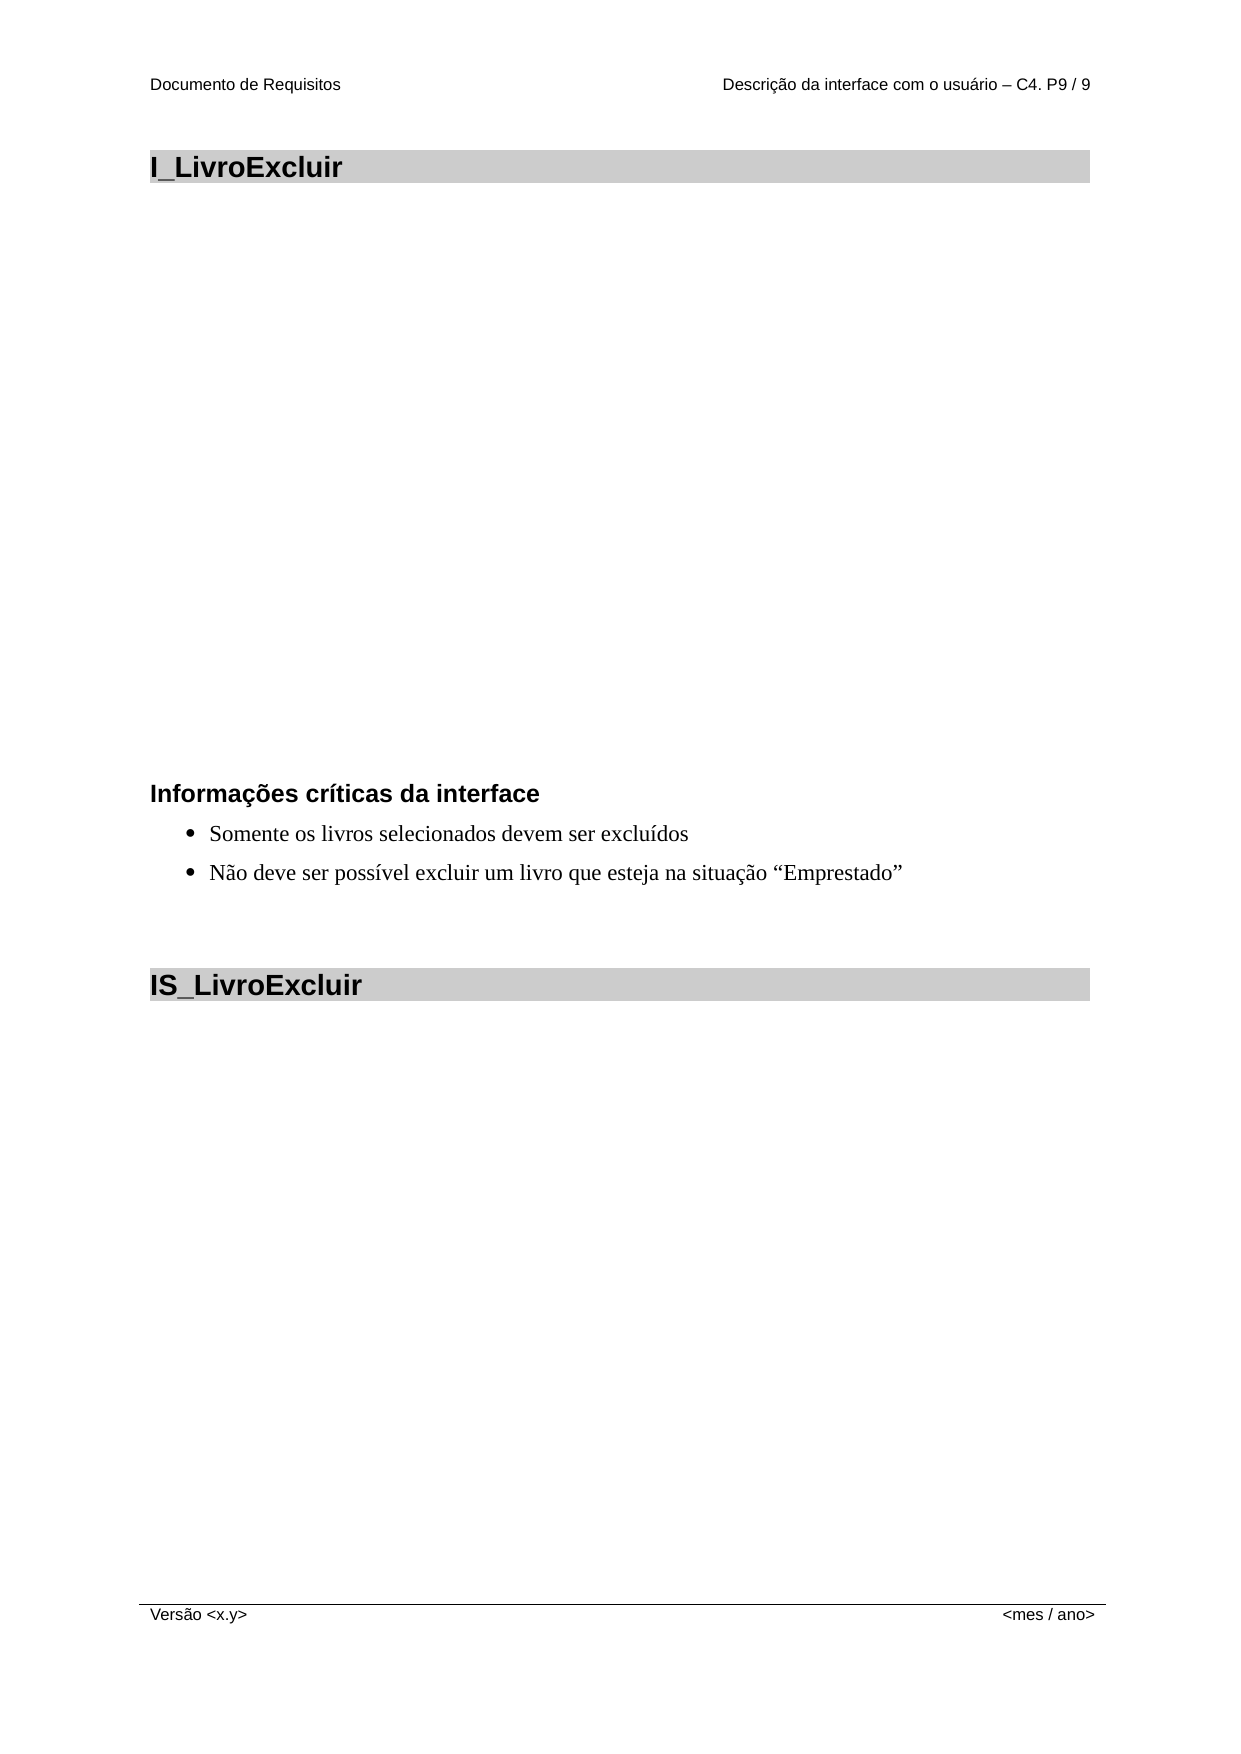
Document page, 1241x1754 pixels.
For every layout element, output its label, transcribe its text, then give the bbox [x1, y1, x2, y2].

list Não deve ser possível excluir um livro que esteja na situação “Emprestado” [186, 859, 1090, 885]
subtitle Informações críticas da interface [150, 779, 1090, 807]
subtitle IS_LivroExcluir [150, 968, 1090, 1001]
list Somente os livros selecionados devem ser excluídos [186, 820, 1090, 846]
subtitle I_LivroExcluir [150, 150, 1090, 183]
